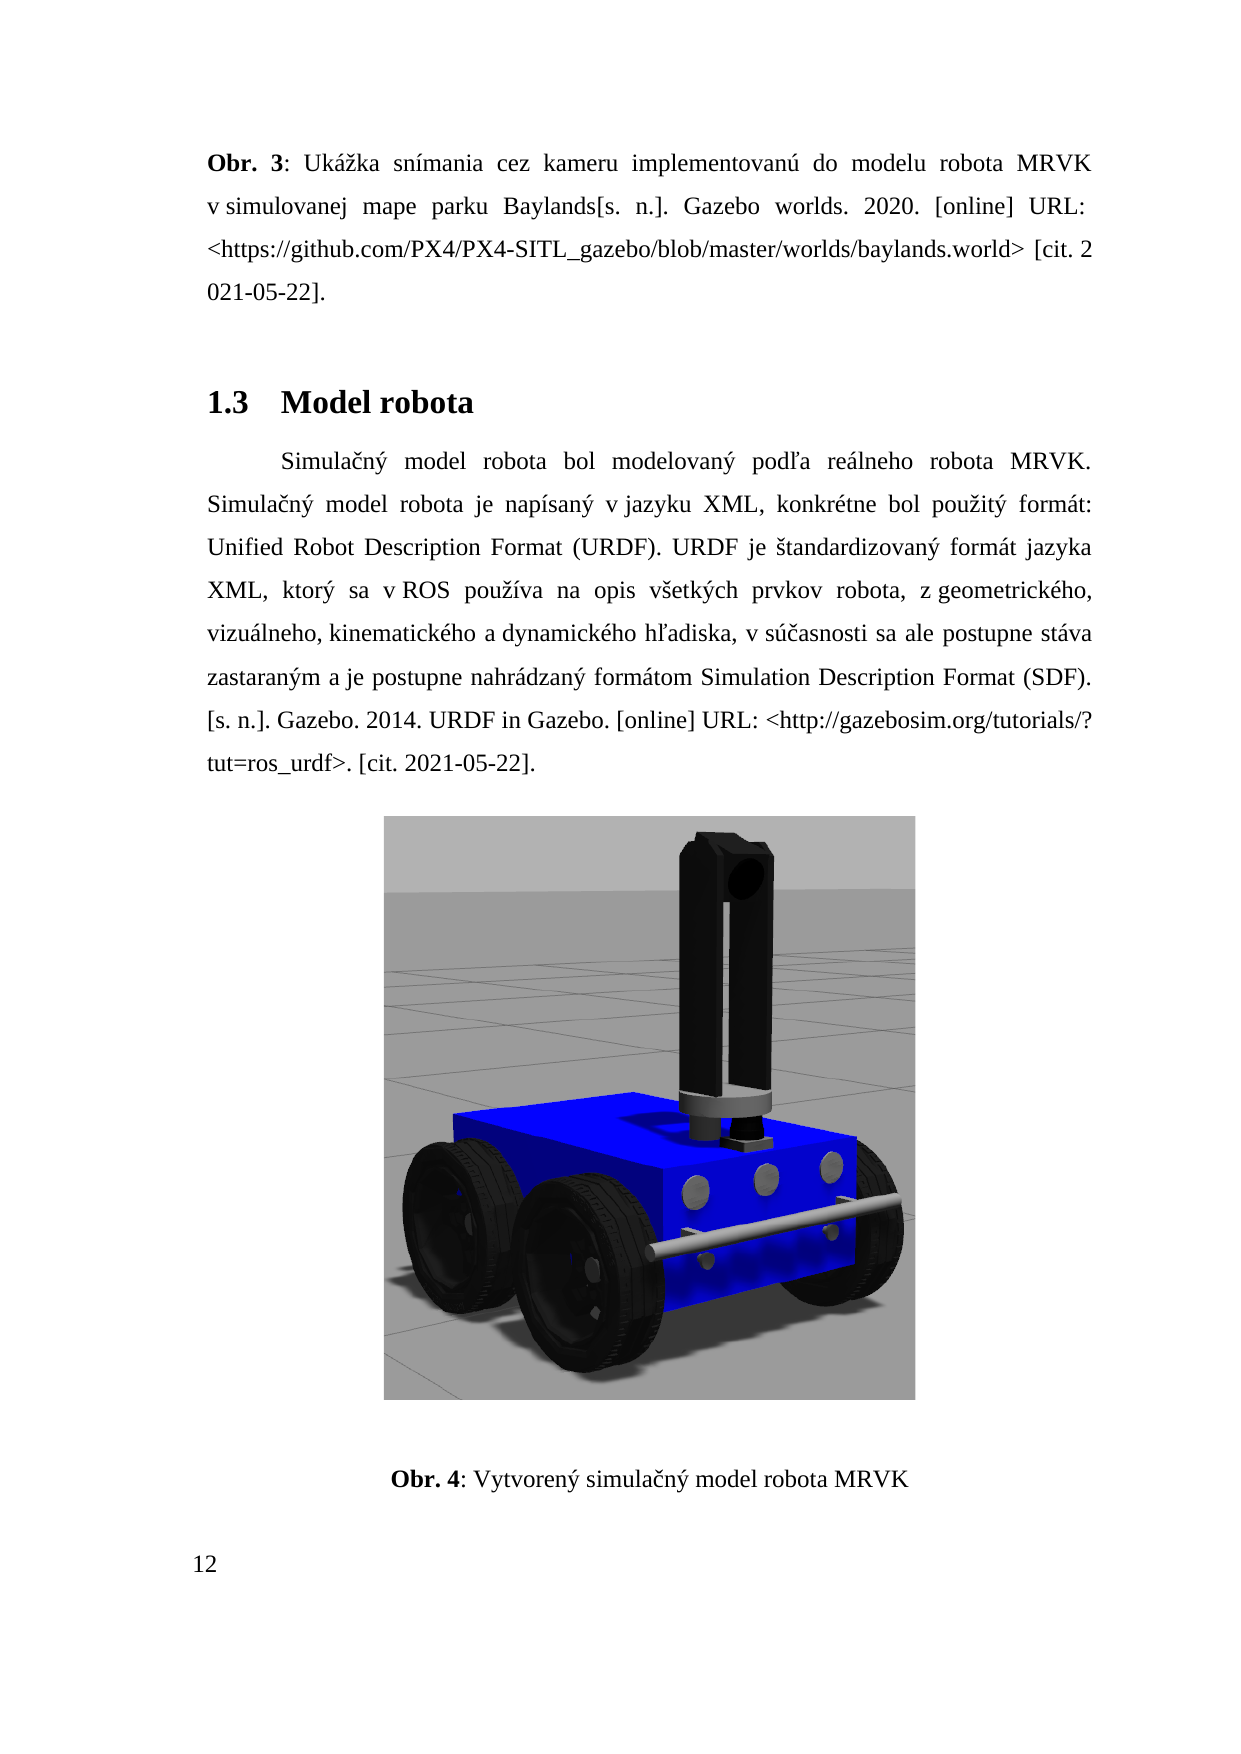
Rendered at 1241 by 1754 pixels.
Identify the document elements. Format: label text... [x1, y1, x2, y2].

subtitle Model robota [207, 383, 1092, 421]
text Obr. 4: Vytvorený simulačný model robota MRVK [207, 1464, 1092, 1493]
text Simulačný model robota bol modelovaný podľa reálneho robota MRVK. Simulačný model robota je napísaný v jazyku XML, konkrétne bol použitý formát: Unified Robot Description Format (URDF). URDF je štandardizovaný formát jazyka XML, ktorý sa v ROS používa na opis všetkých prvkov robota, z geometrického, vizuálneho, kinematického a dynamického hľadiska, v súčasnosti sa ale postupne stáva zastaraným a je postupne nahrádzaný formátom Simulation Description Format (SDF).[4] [207, 446, 1092, 777]
text Obr. 3: Ukážka snímania cez kameru implementovanú do modelu robota MRVK v simulovanej mape parku Baylands[11] [207, 148, 1092, 306]
